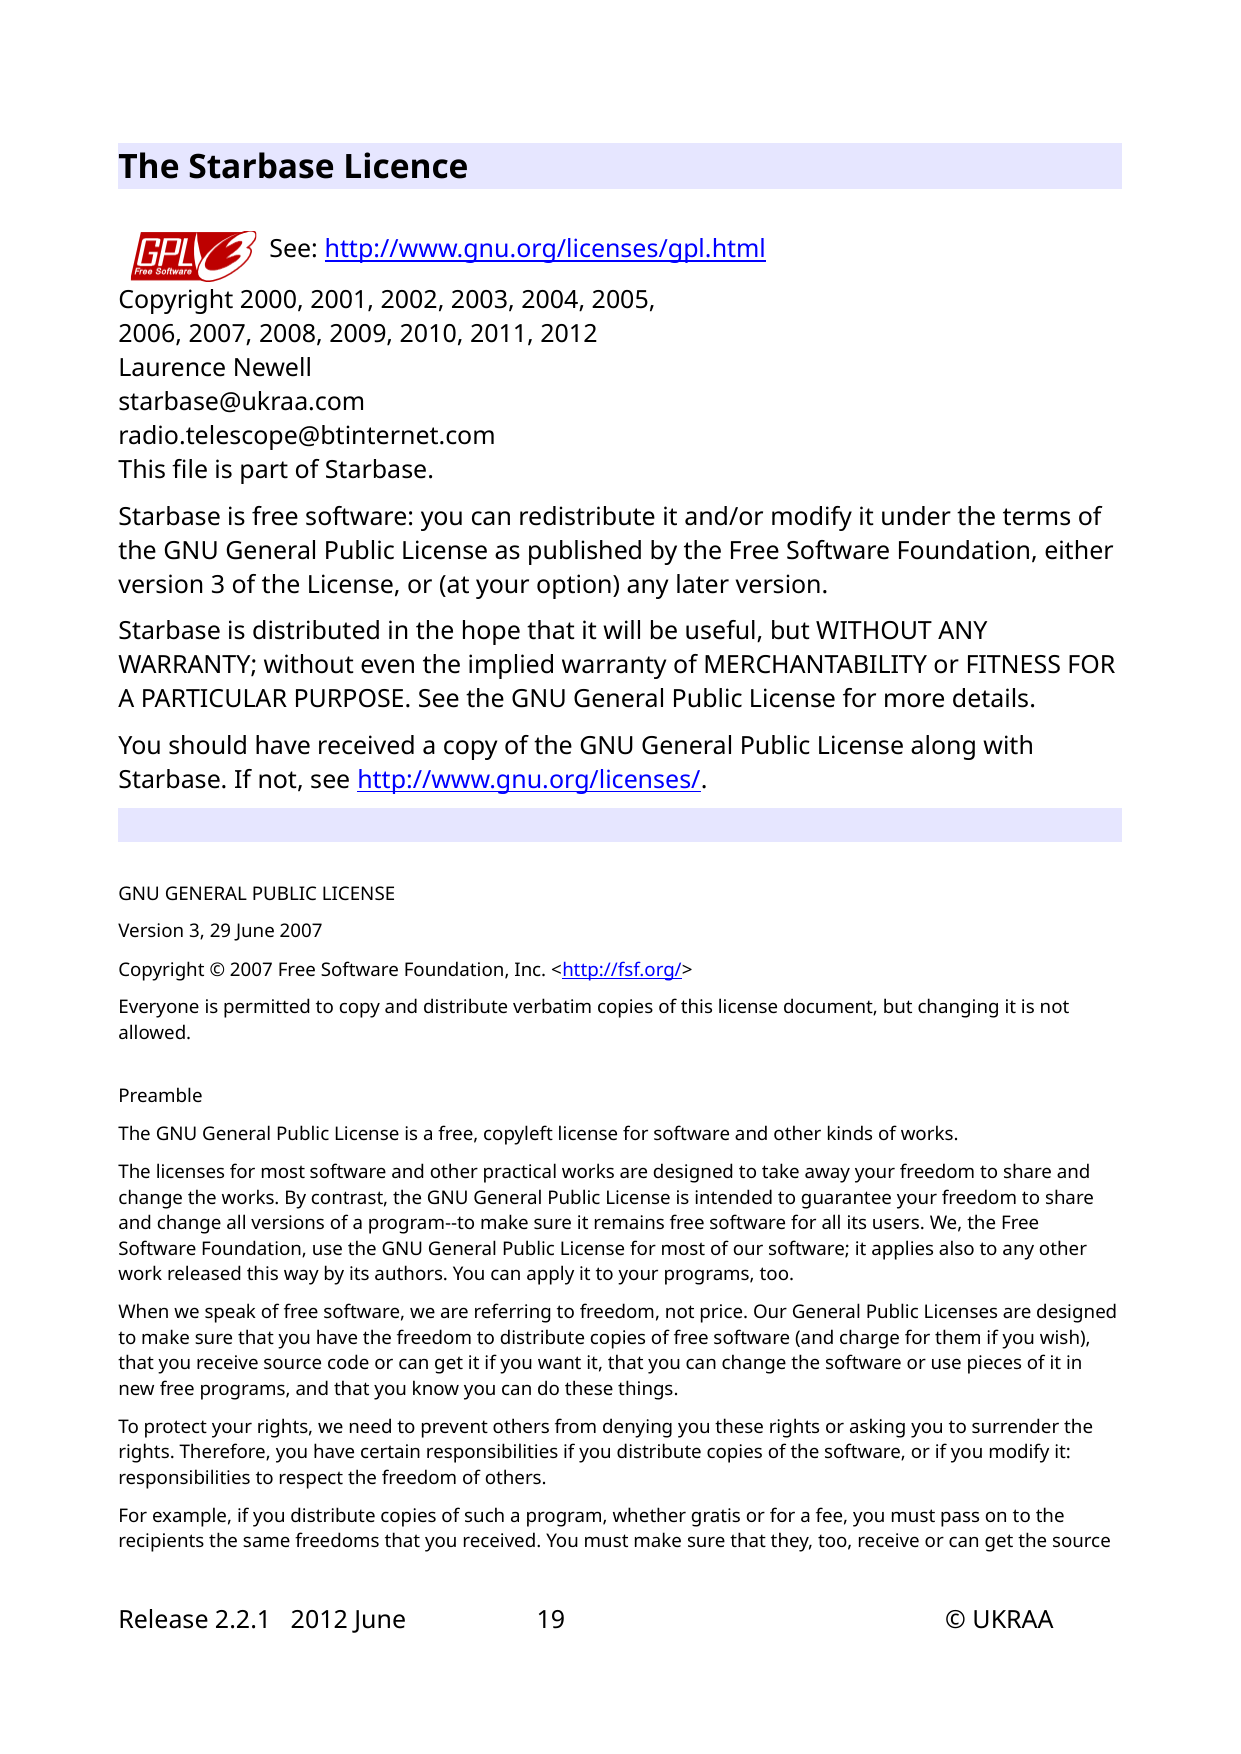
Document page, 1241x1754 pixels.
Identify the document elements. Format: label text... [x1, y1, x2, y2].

text The GNU General Public License is a free, copyleft license for software and other kinds of works. [118, 1120, 1122, 1146]
text The licenses for most software and other practical works are designed to take away your freedom to share and change the works. By contrast, the GNU General Public License is intended to guarantee your freedom to share and change all versions of a program--to make sure it remains free software for all its users. We, the Free Software Foundation, use the GNU General Public License for most of our software; it applies also to any other work released this way by its authors. You can apply it to your programs, too. [118, 1158, 1122, 1286]
text Version 3, 29 June 2007 [118, 918, 1122, 943]
text For example, if you distribute copies of such a program, whether gratis or for a fee, you must pass on to the recipients the same freedoms that you received. You must make sure that they, too, receive or can get the source [118, 1502, 1122, 1553]
text Copyright 2000, 2001, 2002, 2003, 2004, 2005, 2006, 2007, 2008, 2009, 2010, 2011, 2012 Laurence Newell starbase@ukraa.com radio.telescope@btinternet.com This file is part of Starbase. [118, 281, 1122, 486]
text Copyright © 2007 Free Software Foundation, Inc. <http://fsf.org/> [118, 956, 1122, 981]
table_header [118, 231, 130, 281]
subtitle The Starbase Licence [118, 143, 1122, 189]
table_header [257, 231, 269, 281]
text When we speak of free software, we are referring to freedom, not price. Our General Public Licenses are designed to make sure that you have the freedom to distribute copies of free software (and charge for them if you wish), that you receive source code or can get it if you want it, that you can change the software or use pieces of it in new free programs, and that you know you can do these things. [118, 1298, 1122, 1401]
table_header See: http://www.gnu.org/licenses/gpl.html [269, 231, 1122, 281]
text Everyone is permitted to copy and distribute verbatim copies of this license document, but changing it is not allowed. [118, 994, 1122, 1045]
text Starbase is free software: you can redistribute it and/or modify it under the terms of the GNU General Public License as published by the Free Software Foundation, either version 3 of the License, or (at your option) any later version. [118, 498, 1122, 600]
text To protect your rights, we need to prevent others from denying you these rights or asking you to surrender the rights. Therefore, you have certain responsibilities if you distribute copies of the software, or if you modify it: responsibilities to respect the freedom of others. [118, 1413, 1122, 1490]
picture [130, 231, 257, 282]
subtitle GNU GENERAL PUBLIC LICENSE [118, 880, 1122, 905]
text Starbase is distributed in the hope that it will be useful, but WITHOUT ANY WARRANTY; without even the implied warranty of MERCHANTABILITY or FITNESS FOR A PARTICULAR PURPOSE. See the GNU General Public License for more details. [118, 613, 1122, 715]
subtitle Preamble [118, 1082, 1122, 1108]
text You should have received a copy of the GNU General Public License along with Starbase. If not, see http://www.gnu.org/licenses/. [118, 728, 1122, 796]
